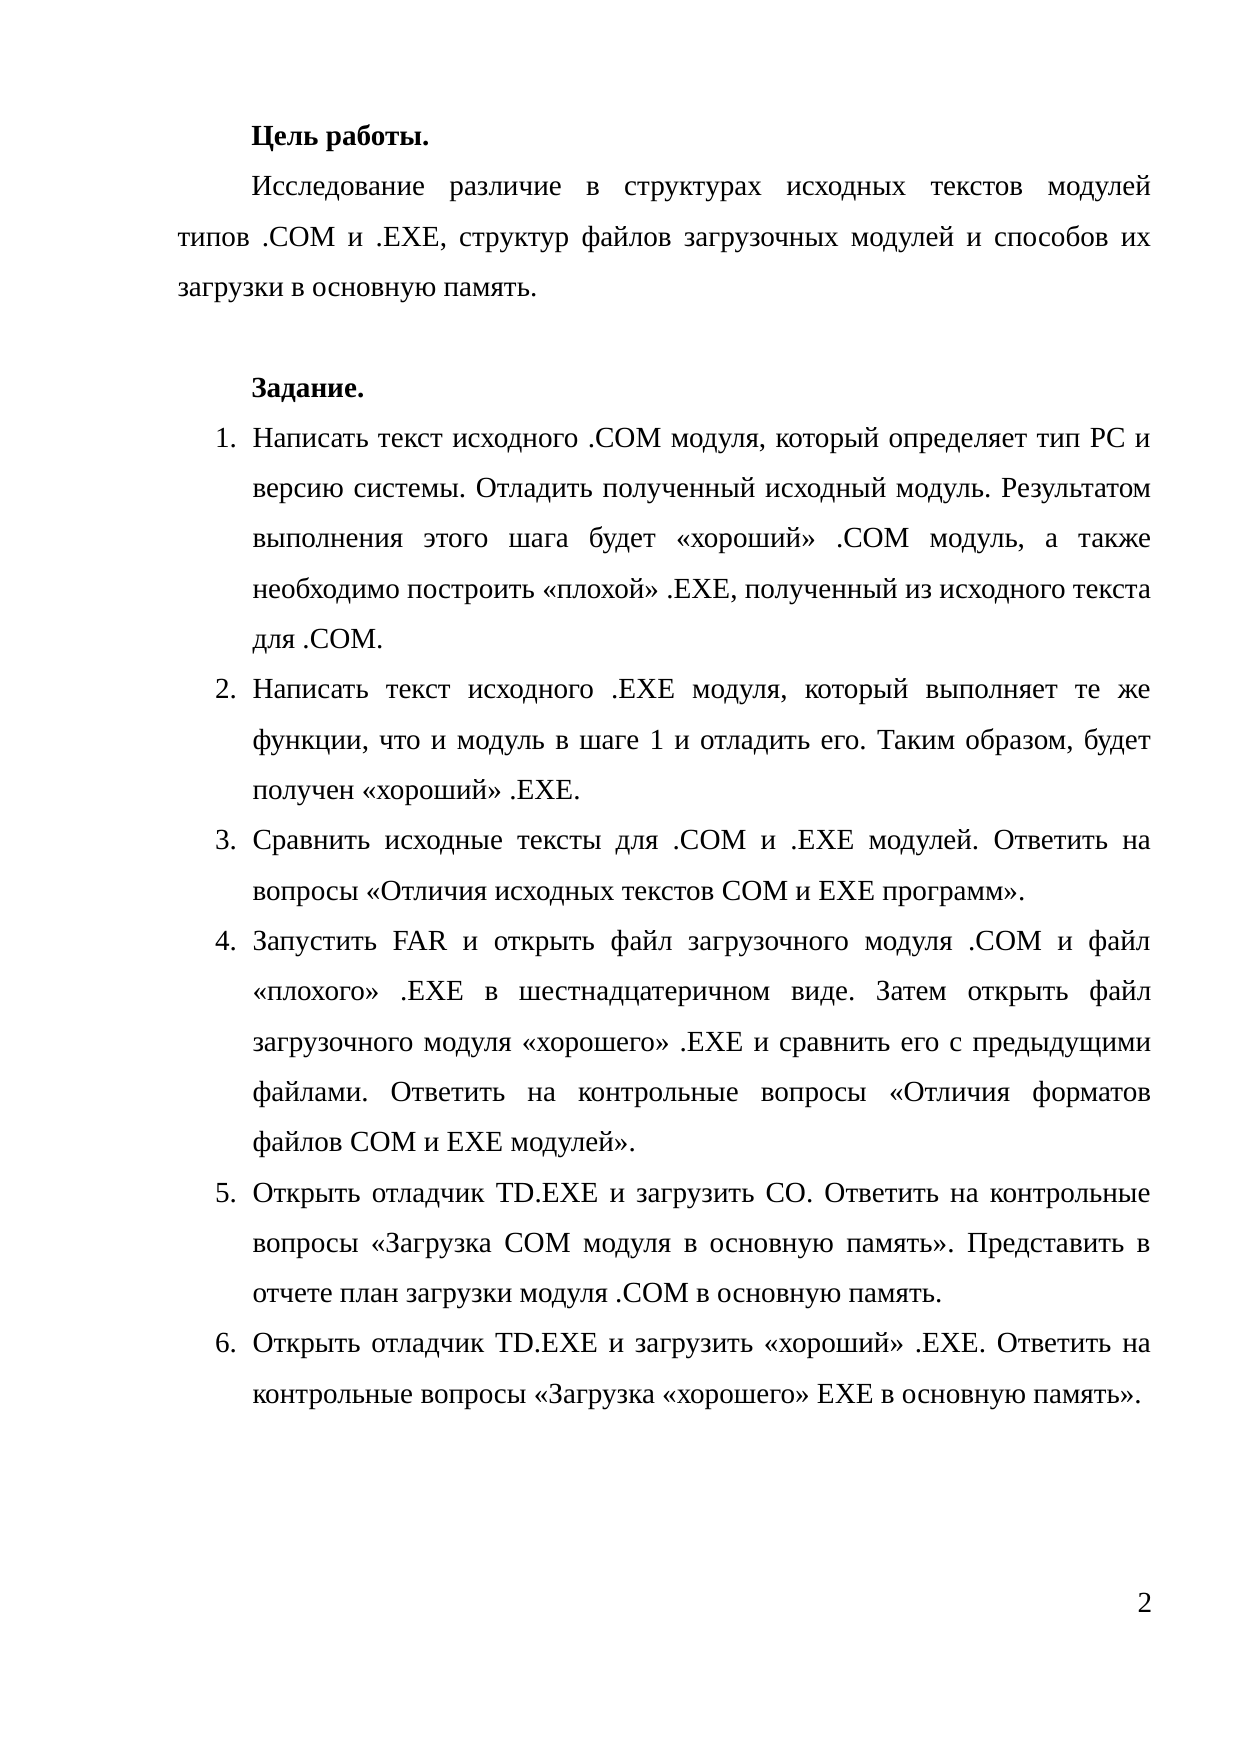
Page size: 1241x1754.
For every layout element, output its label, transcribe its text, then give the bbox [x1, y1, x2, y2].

list Открыть отладчик TD.EXE и загрузить CO. Ответить на контрольные вопросы «Загрузка COM модуля в основную память». Представить в отчете план загрузки модуля .COM в основную память. [215, 1175, 1152, 1309]
list Сравнить исходные тексты для .COM и .EXE модулей. Ответить на вопросы «Отличия исходных текстов COM и EXE программ». [215, 822, 1152, 906]
subtitle Задание. [177, 370, 1152, 403]
list Запустить FAR и открыть файл загрузочного модуля .COM и файл «плохого» .EXE в шестнадцатеричном виде. Затем открыть файл загрузочного модуля «хорошего» .EXE и сравнить его с предыдущими файлами. Ответить на контрольные вопросы «Отличия форматов файлов COM и EXE модулей». [215, 923, 1152, 1158]
subtitle Цель работы. [177, 118, 1152, 152]
list Написать текст исходного .EXE модуля, который выполняет те же функции, что и модуль в шаге 1 и отладить его. Таким образом, будет получен «хороший» .EXE. [215, 672, 1152, 806]
text Исследование различие в структурах исходных текстов модулей типов .COM и .EXE, структур файлов загрузочных модулей и способов их загрузки в основную память. [177, 168, 1152, 303]
list Написать текст исходного .COM модуля, который определяет тип PC и версию системы. Отладить полученный исходный модуль. Результатом выполнения этого шага будет «хороший» .COM модуль, а также необходимо построить «плохой» .EXE, полученный из исходного текста для .COM. [215, 420, 1152, 655]
list Открыть отладчик TD.EXE и загрузить «хороший» .EXE. Ответить на контрольные вопросы «Загрузка «хорошего» EXE в основную память». [215, 1326, 1152, 1409]
